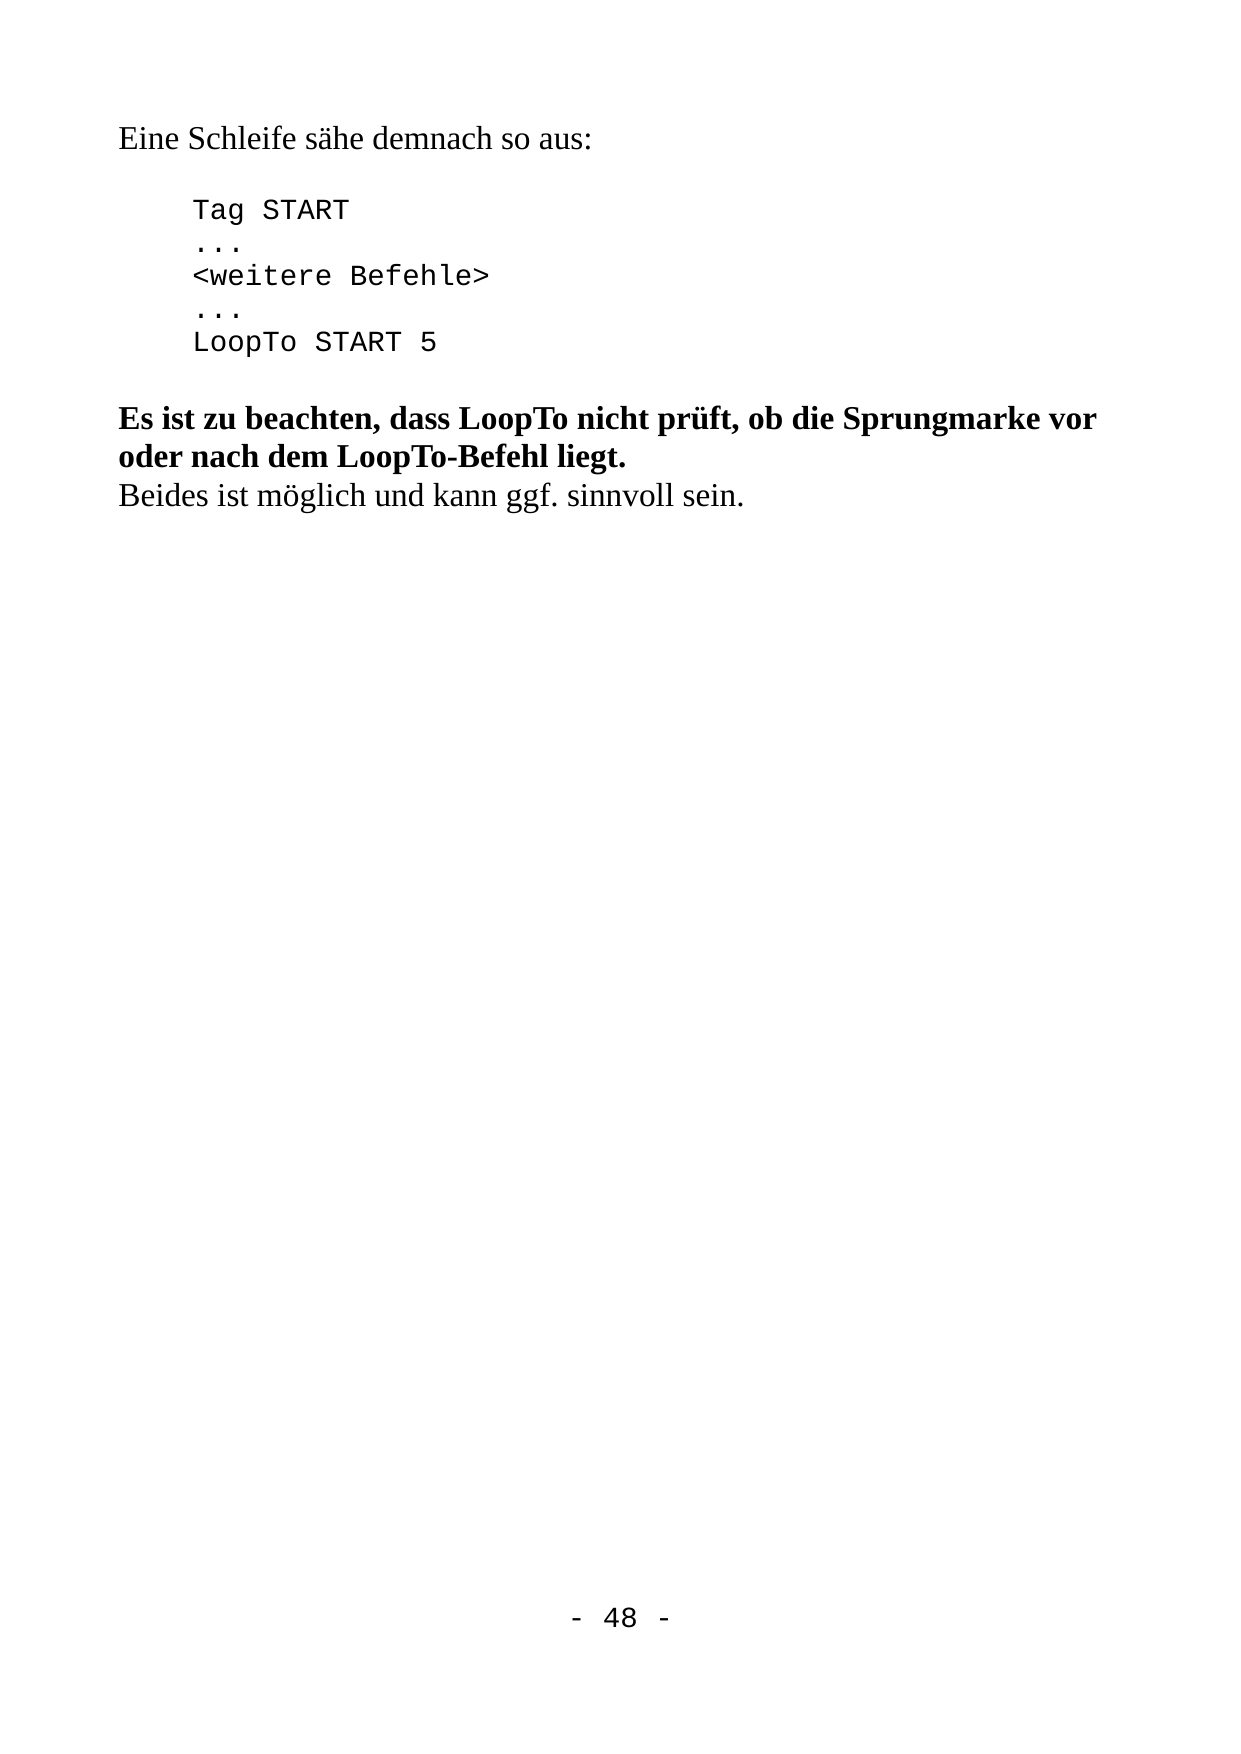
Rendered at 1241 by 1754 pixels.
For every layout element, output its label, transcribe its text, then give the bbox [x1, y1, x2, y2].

text ... [118, 294, 1122, 327]
text ... [118, 228, 1122, 261]
text Es ist zu beachten, dass LoopTo nicht prüft, ob die Sprungmarke vor oder nach dem LoopTo-Befehl liegt. [118, 398, 1122, 475]
text Beides ist möglich und kann ggf. sinnvoll sein. [118, 475, 1122, 513]
text Eine Schleife sähe demnach so aus: [118, 118, 1122, 156]
text <weitere Befehle> [118, 261, 1122, 294]
text LoopTo START 5 [118, 327, 1122, 360]
text Tag START [118, 195, 1122, 228]
